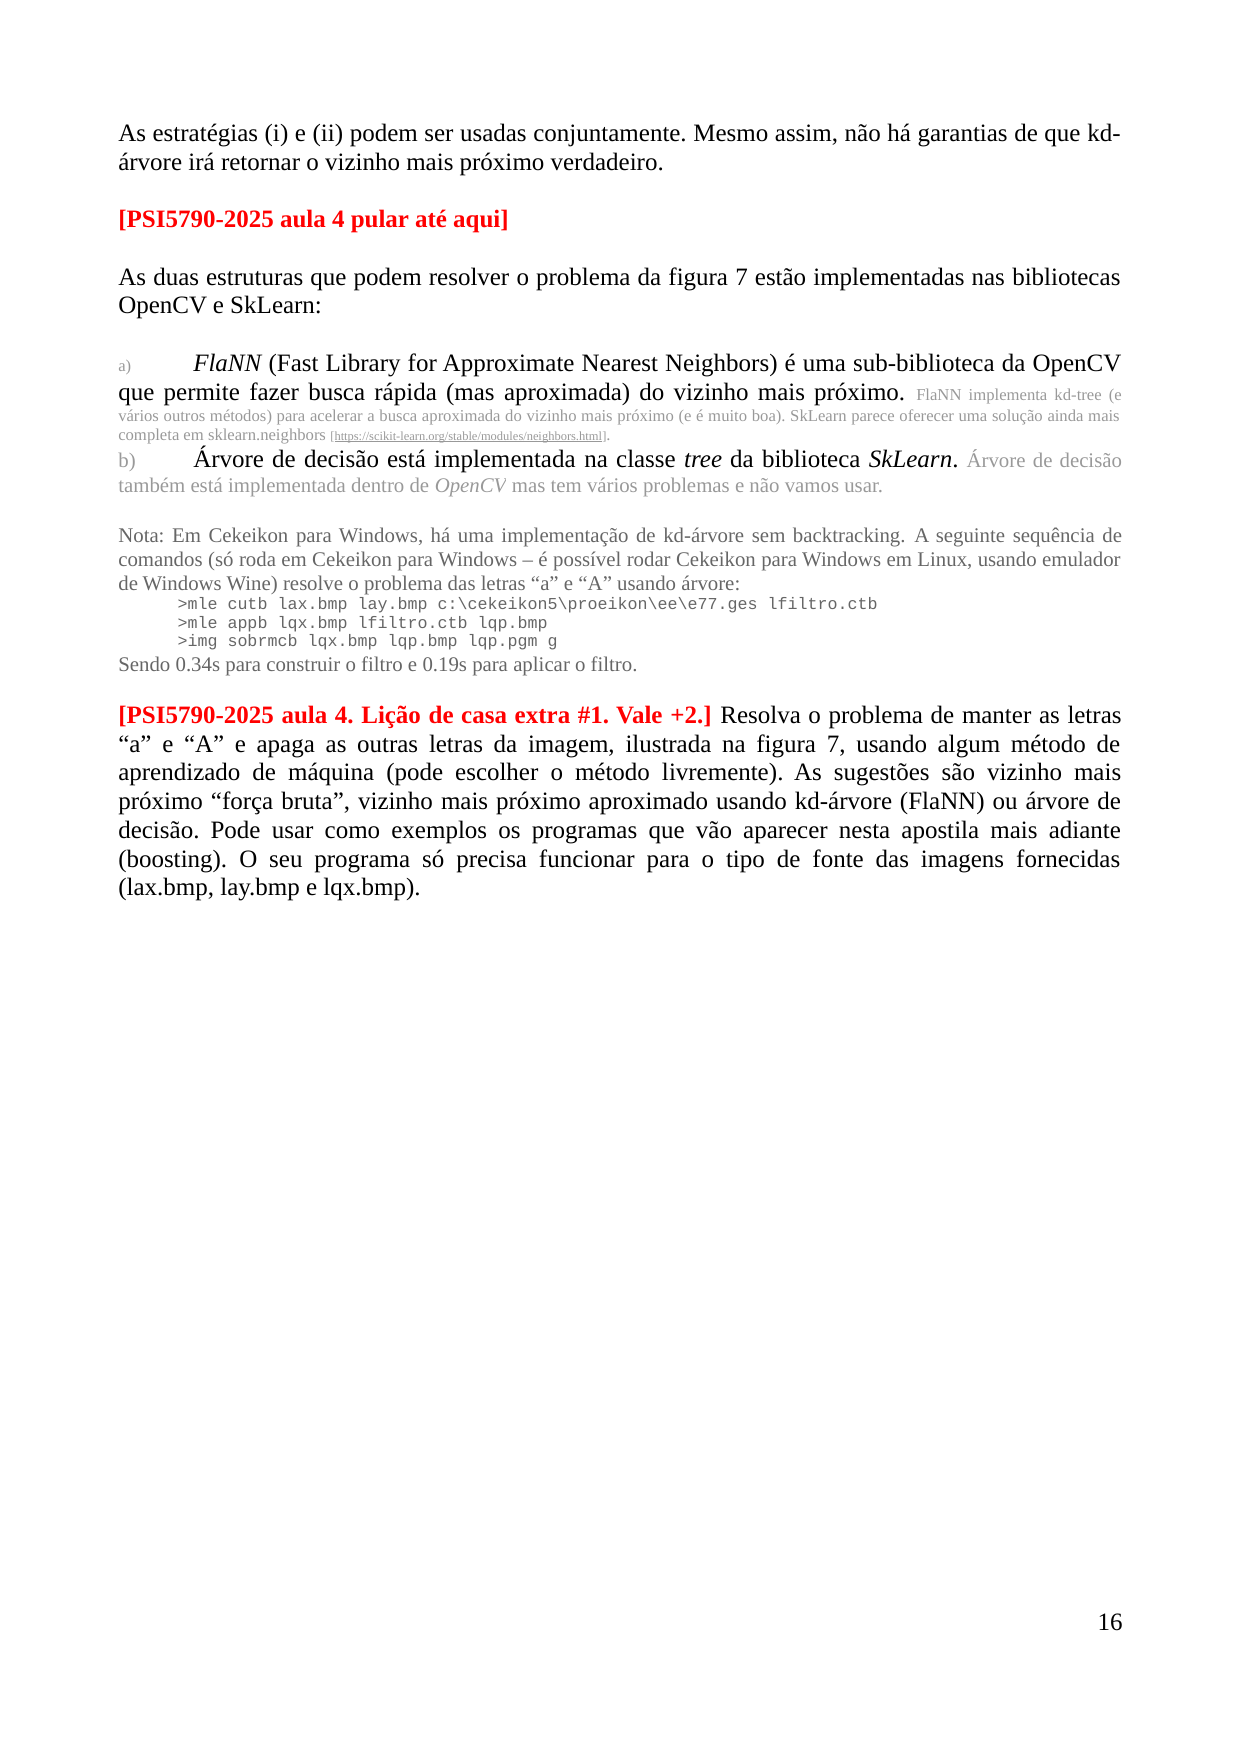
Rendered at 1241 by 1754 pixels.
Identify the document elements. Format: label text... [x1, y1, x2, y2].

text >img sobrmcb lqx.bmp lqp.bmp lqp.pgm g [177, 633, 1122, 652]
text As estratégias (i) e (ii) podem ser usadas conjuntamente. Mesmo assim, não há garantias de que kd-árvore irá retornar o vizinho mais próximo verdadeiro. [118, 118, 1122, 176]
list Árvore de decisão está implementada na classe tree da biblioteca SkLearn. Árvore de decisão também está implementada dentro de OpenCV mas tem vários problemas e não vamos usar. [118, 444, 1122, 497]
text >mle appb lqx.bmp lfiltro.ctb lqp.bmp [177, 614, 1122, 633]
text Sendo 0.34s para construir o filtro e 0.19s para aplicar o filtro. [118, 652, 1122, 676]
text Nota: Em Cekeikon para Windows, há uma implementação de kd-árvore sem backtracking. A seguinte sequência de comandos (só roda em Cekeikon para Windows – é possível rodar Cekeikon para Windows em Linux, usando emulador de Windows Wine) resolve o problema das letras “a” e “A” usando árvore: [118, 523, 1122, 595]
list FlaNN (Fast Library for Approximate Nearest Neighbors) é uma sub-biblioteca da OpenCV que permite fazer busca rápida (mas aproximada) do vizinho mais próximo. FlaNN implementa kd-tree (e vários outros métodos) para acelerar a busca aproximada do vizinho mais próximo (e é muito boa). SkLearn parece oferecer uma solução ainda mais completa em sklearn.neighbors [https://scikit-learn.org/stable/modules/neighbors.html]. [118, 348, 1122, 444]
text >mle cutb lax.bmp lay.bmp c:\cekeikon5\proeikon\ee\e77.ges lfiltro.ctb [177, 595, 1122, 614]
text As duas estruturas que podem resolver o problema da figura 7 estão implementadas nas bibliotecas OpenCV e SkLearn: [118, 262, 1122, 319]
text [PSI5790-2025 aula 4. Lição de casa extra #1. Vale +2.] Resolva o problema de manter as letras “a” e “A” e apaga as outras letras da imagem, ilustrada na figura 7, usando algum método de aprendizado de máquina (pode escolher o método livremente). As sugestões são vizinho mais próximo “força bruta”, vizinho mais próximo aproximado usando kd-árvore (FlaNN) ou árvore de decisão. Pode usar como exemplos os programas que vão aparecer nesta apostila mais adiante (boosting). O seu programa só precisa funcionar para o tipo de fonte das imagens fornecidas (lax.bmp, lay.bmp e lqx.bmp). [118, 700, 1122, 901]
text [PSI5790-2025 aula 4 pular até aqui] [118, 204, 1122, 233]
